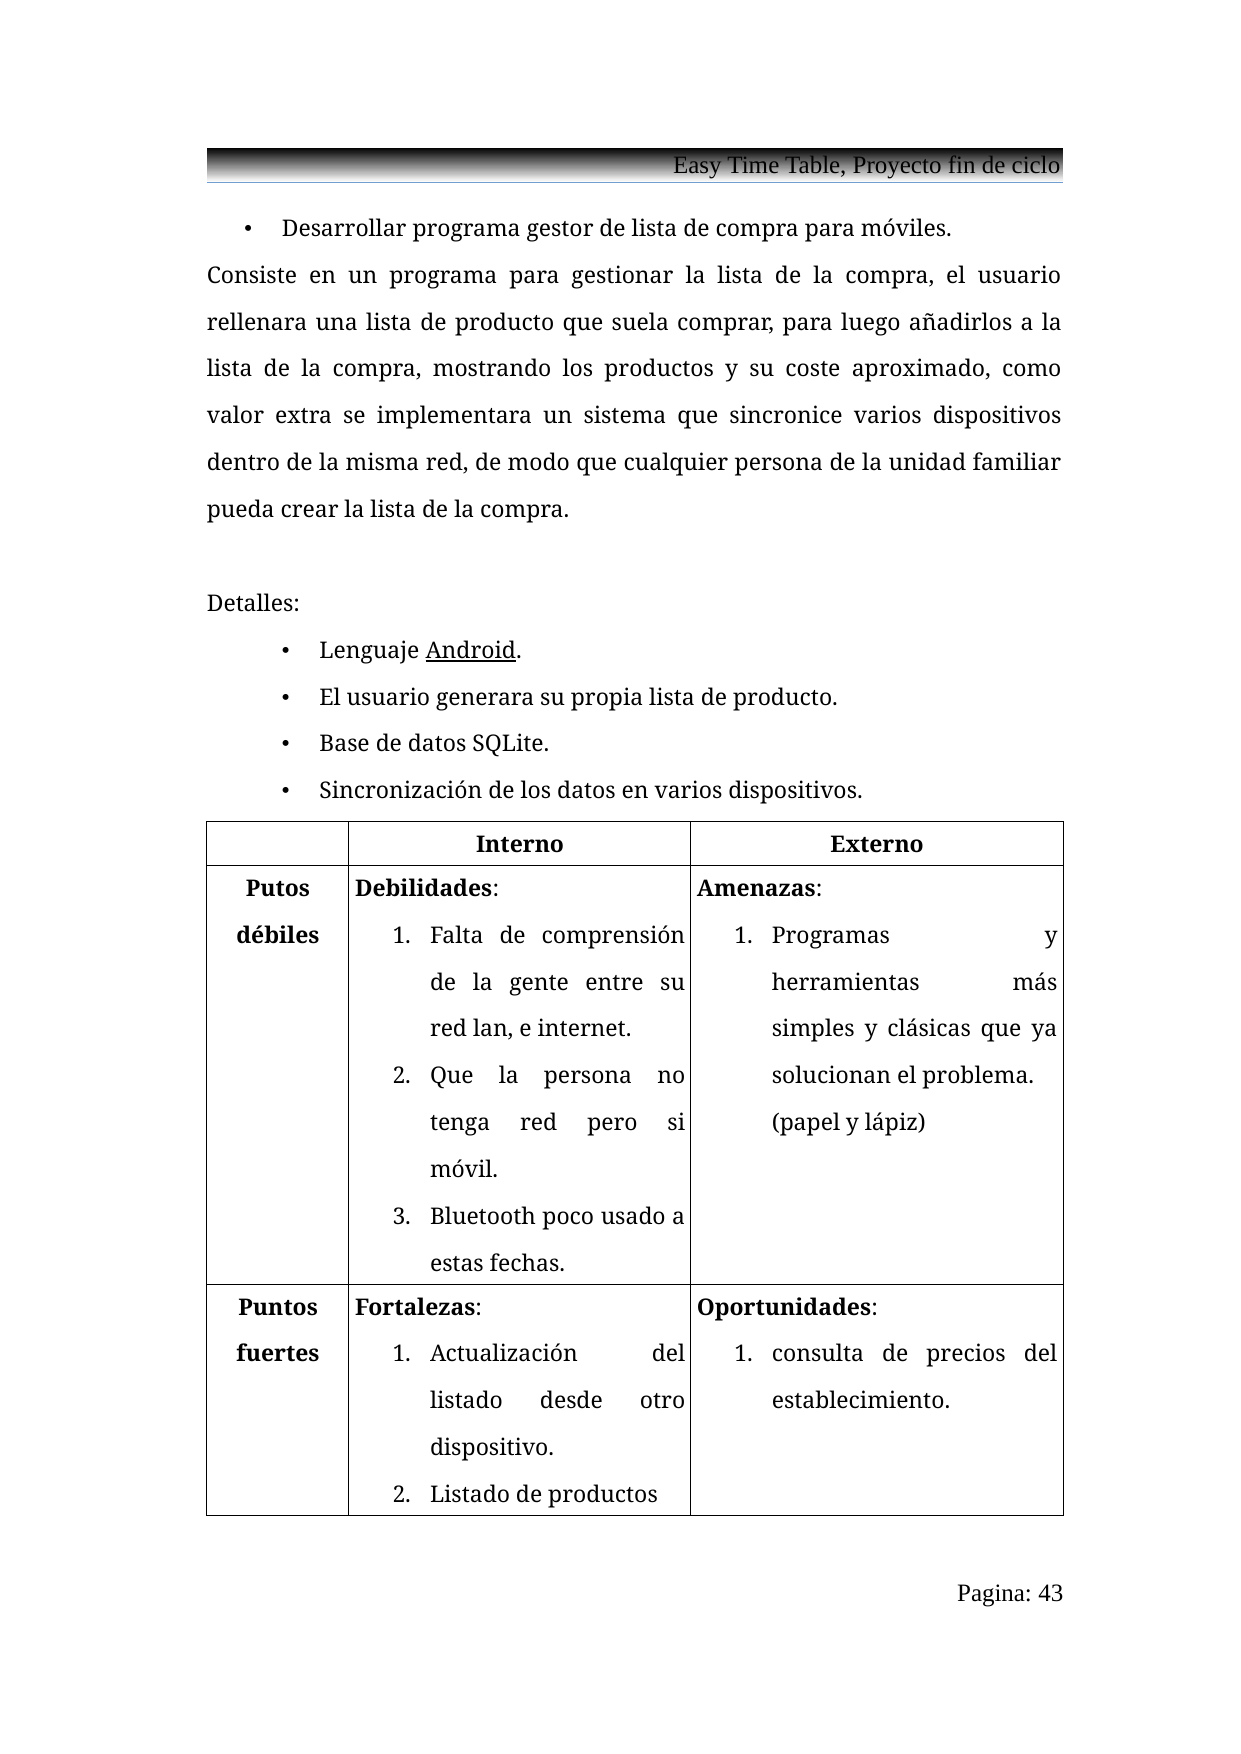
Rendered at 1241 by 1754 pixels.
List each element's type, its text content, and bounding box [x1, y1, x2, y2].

table_cell Oportunidades: consulta de precios del establecimiento. [691, 1285, 1063, 1515]
list Sincronización de los datos en varios dispositivos. [282, 774, 1063, 806]
table_header Interno [349, 822, 690, 865]
text Consiste en un programa para gestionar la lista de la compra, el usuario rellenara una lista de producto que suela comprar, para luego añadirlos a la lista de la compra, mostrando los productos y su coste aproximado, como valor extra se implementara un sistema que sincronice varios dispositivos dentro de la misma red, de modo que cualquier persona de la unidad familiar pueda crear la lista de la compra. [207, 259, 1063, 524]
table_cell Debilidades: Falta de comprensión de la gente entre su red lan, e internet. Que la persona no tenga red pero si móvil. Bluetooth poco usado a estas fechas. [349, 866, 690, 1284]
table_cell Amenazas: Programas y herramientas más simples y clásicas que ya solucionan el problema. (papel y lápiz) [691, 866, 1063, 1284]
table_cell Fortalezas: Actualización del listado desde otro dispositivo. Listado de productos Presupuesto de la lista [349, 1285, 690, 1515]
table_header [207, 822, 348, 865]
list Base de datos SQLite. [282, 727, 1063, 759]
table_cell Putos débiles [207, 866, 348, 1284]
list Desarrollar programa gestor de lista de compra para móviles. [244, 212, 1063, 243]
table_header Externo [691, 822, 1063, 865]
text Detalles: [207, 587, 1063, 618]
list Lenguaje Android. [282, 634, 1063, 665]
list El usuario generara su propia lista de producto. [282, 681, 1063, 712]
table_cell Puntos fuertes [207, 1285, 348, 1515]
